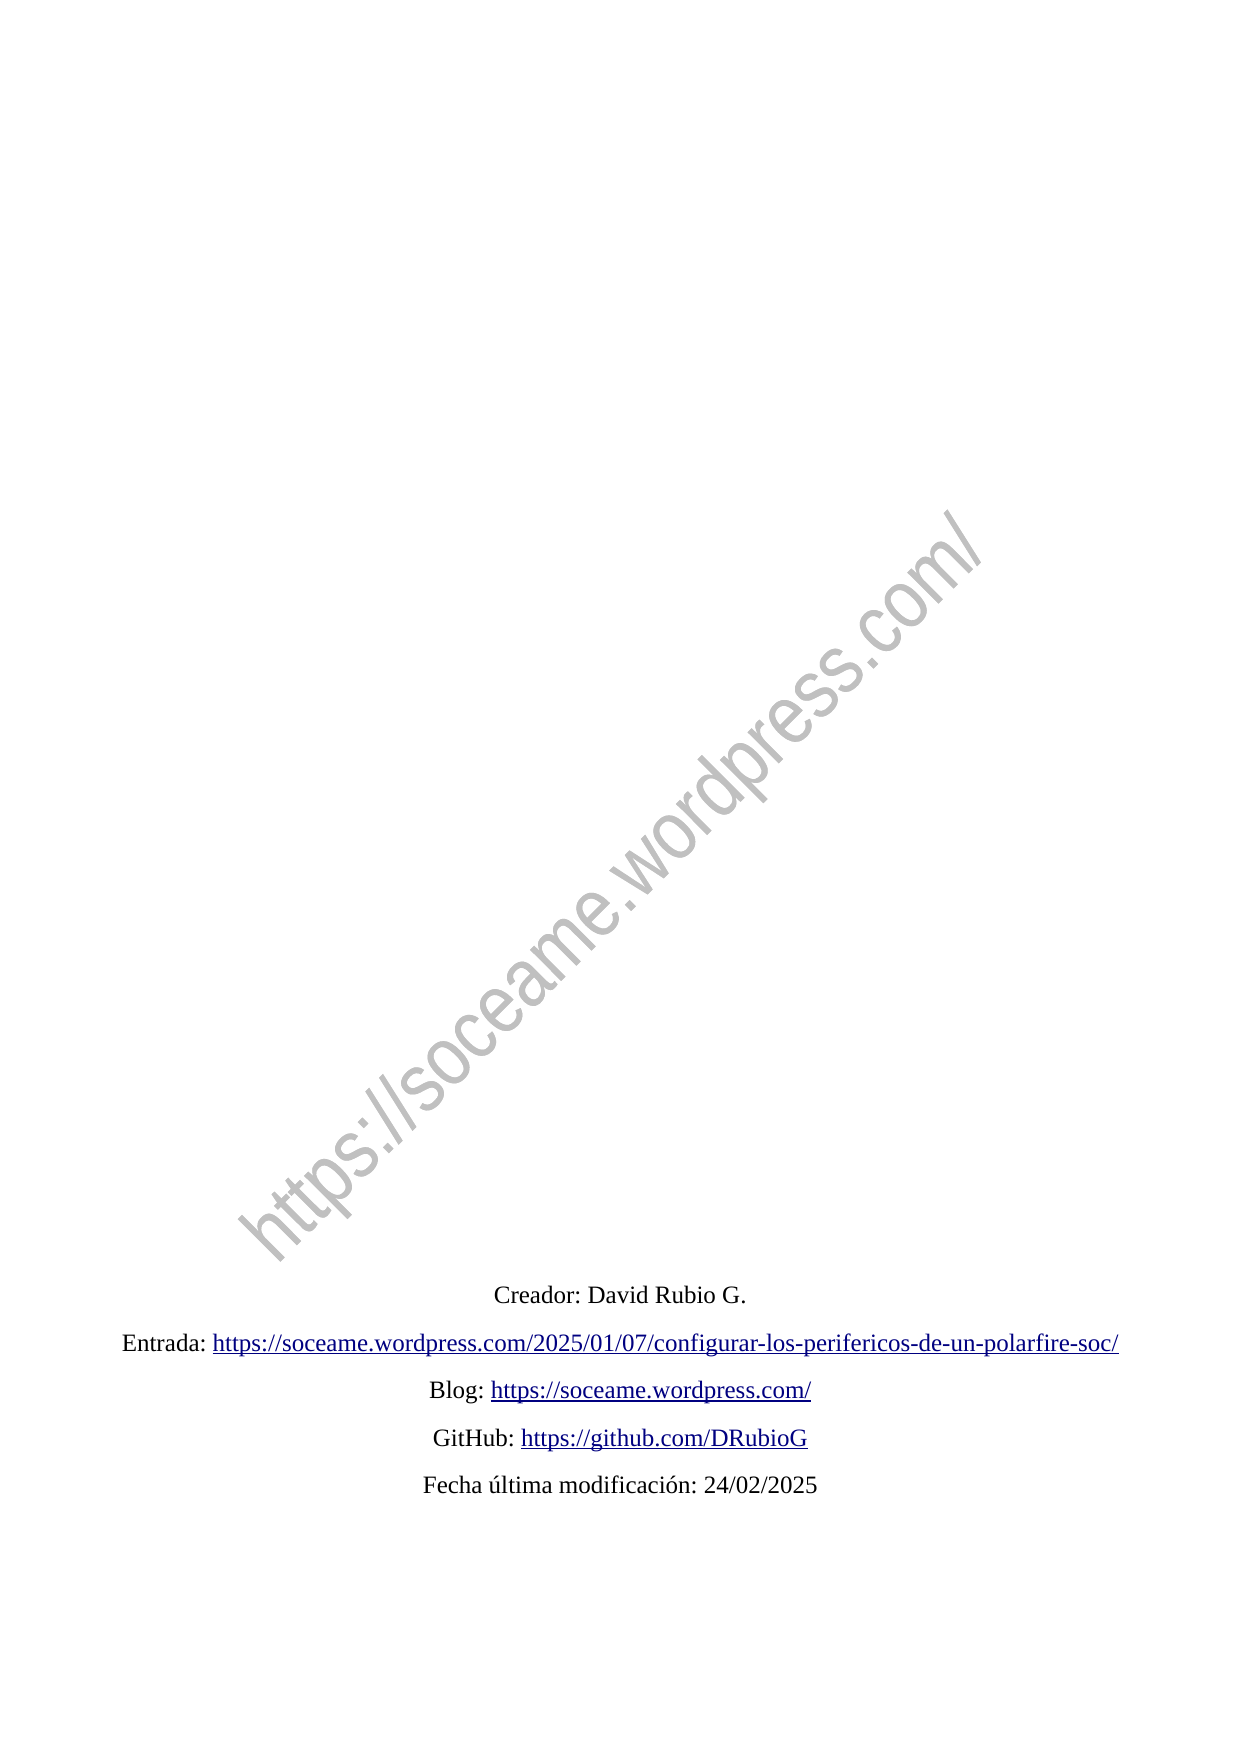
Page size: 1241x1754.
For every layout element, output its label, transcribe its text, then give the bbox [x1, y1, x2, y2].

text Entrada: https://soceame.wordpress.com/2025/01/07/configurar-los-perifericos-de-un-polarfire-soc/ [118, 1328, 1122, 1357]
text Creador: David Rubio G. [118, 1280, 1122, 1309]
text GitHub: https://github.com/DRubioG [118, 1423, 1122, 1452]
text Fecha última modificación: 24/02/2025 [118, 1471, 1122, 1499]
text Blog: https://soceame.wordpress.com/ [118, 1375, 1122, 1404]
